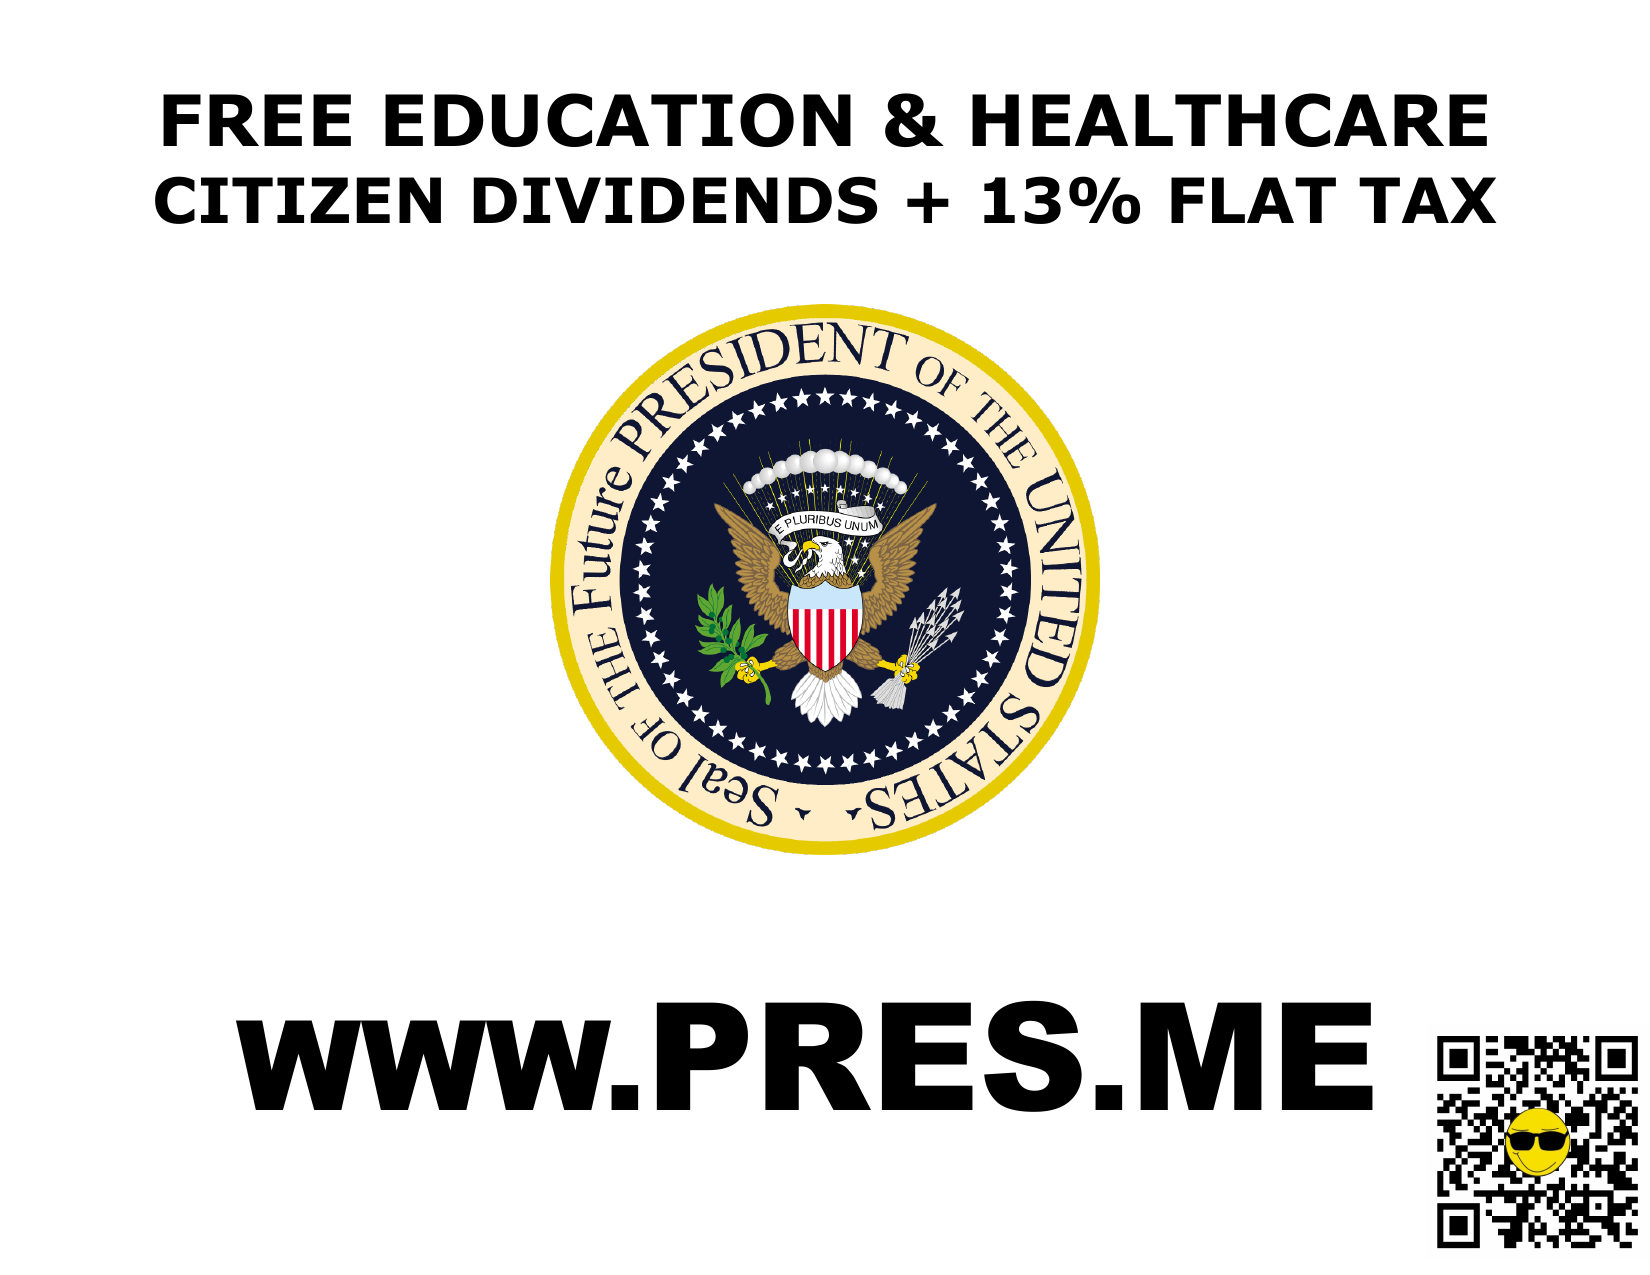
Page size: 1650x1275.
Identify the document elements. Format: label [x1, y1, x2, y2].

picture [550, 304, 1100, 855]
picture [1425, 1023, 1650, 1261]
